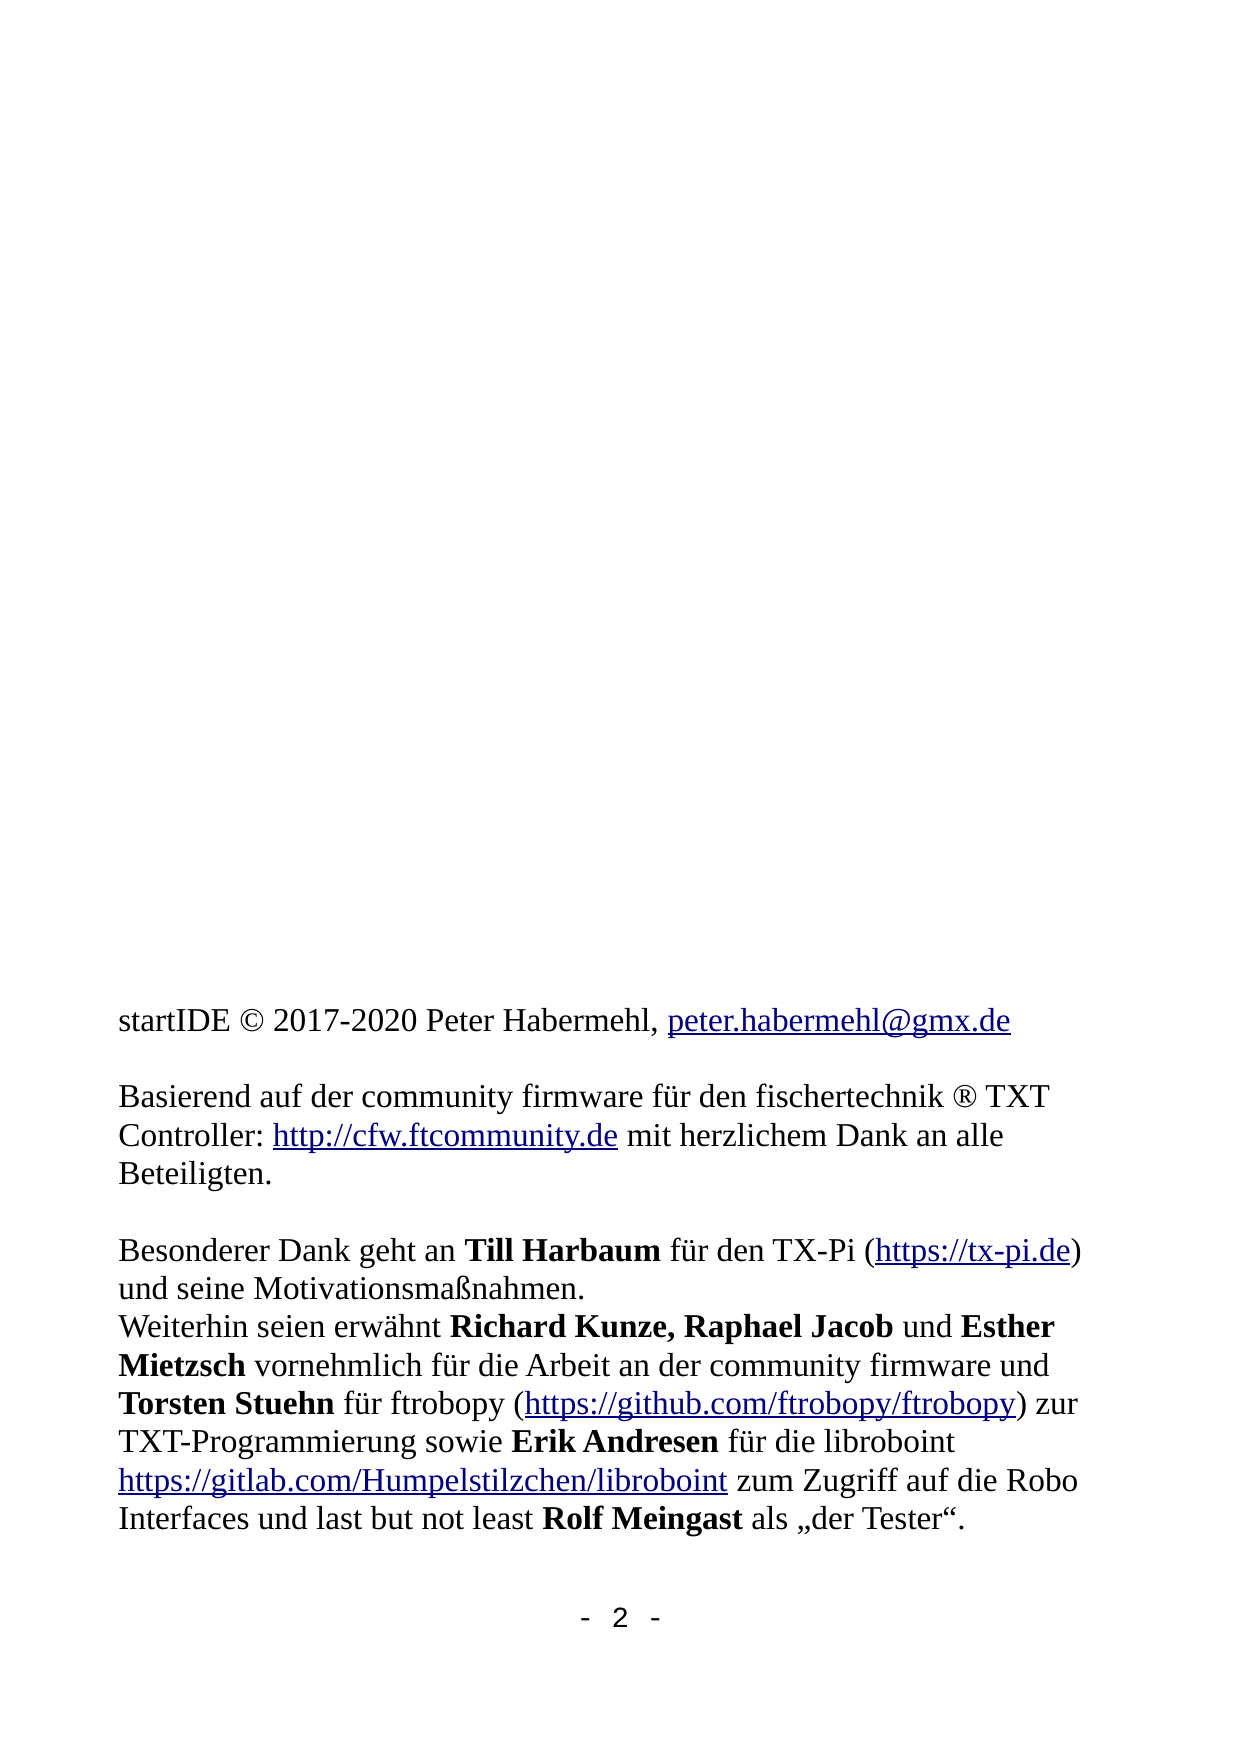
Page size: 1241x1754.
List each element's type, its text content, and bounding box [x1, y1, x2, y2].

text startIDE © 2017-2020 Peter Habermehl, peter.habermehl@gmx.de [118, 1000, 1122, 1038]
text Basierend auf der community firmware für den fischertechnik ® TXT Controller: http://cfw.ftcommunity.de mit herzlichem Dank an alle Beteiligten. [118, 1076, 1122, 1191]
text Besonderer Dank geht an Till Harbaum für den TX-Pi (https://tx-pi.de) und seine Motivationsmaßnahmen. [118, 1230, 1122, 1306]
text Weiterhin seien erwähnt Richard Kunze, Raphael Jacob und Esther Mietzsch vornehmlich für die Arbeit an der community firmware und Torsten Stuehn für ftrobopy (https://github.com/ftrobopy/ftrobopy) zur TXT-Programmierung sowie Erik Andresen für die libroboint https://gitlab.com/Humpelstilzchen/libroboint zum Zugriff auf die Robo Interfaces und last but not least Rolf Meingast als „der Tester“. [118, 1306, 1122, 1536]
